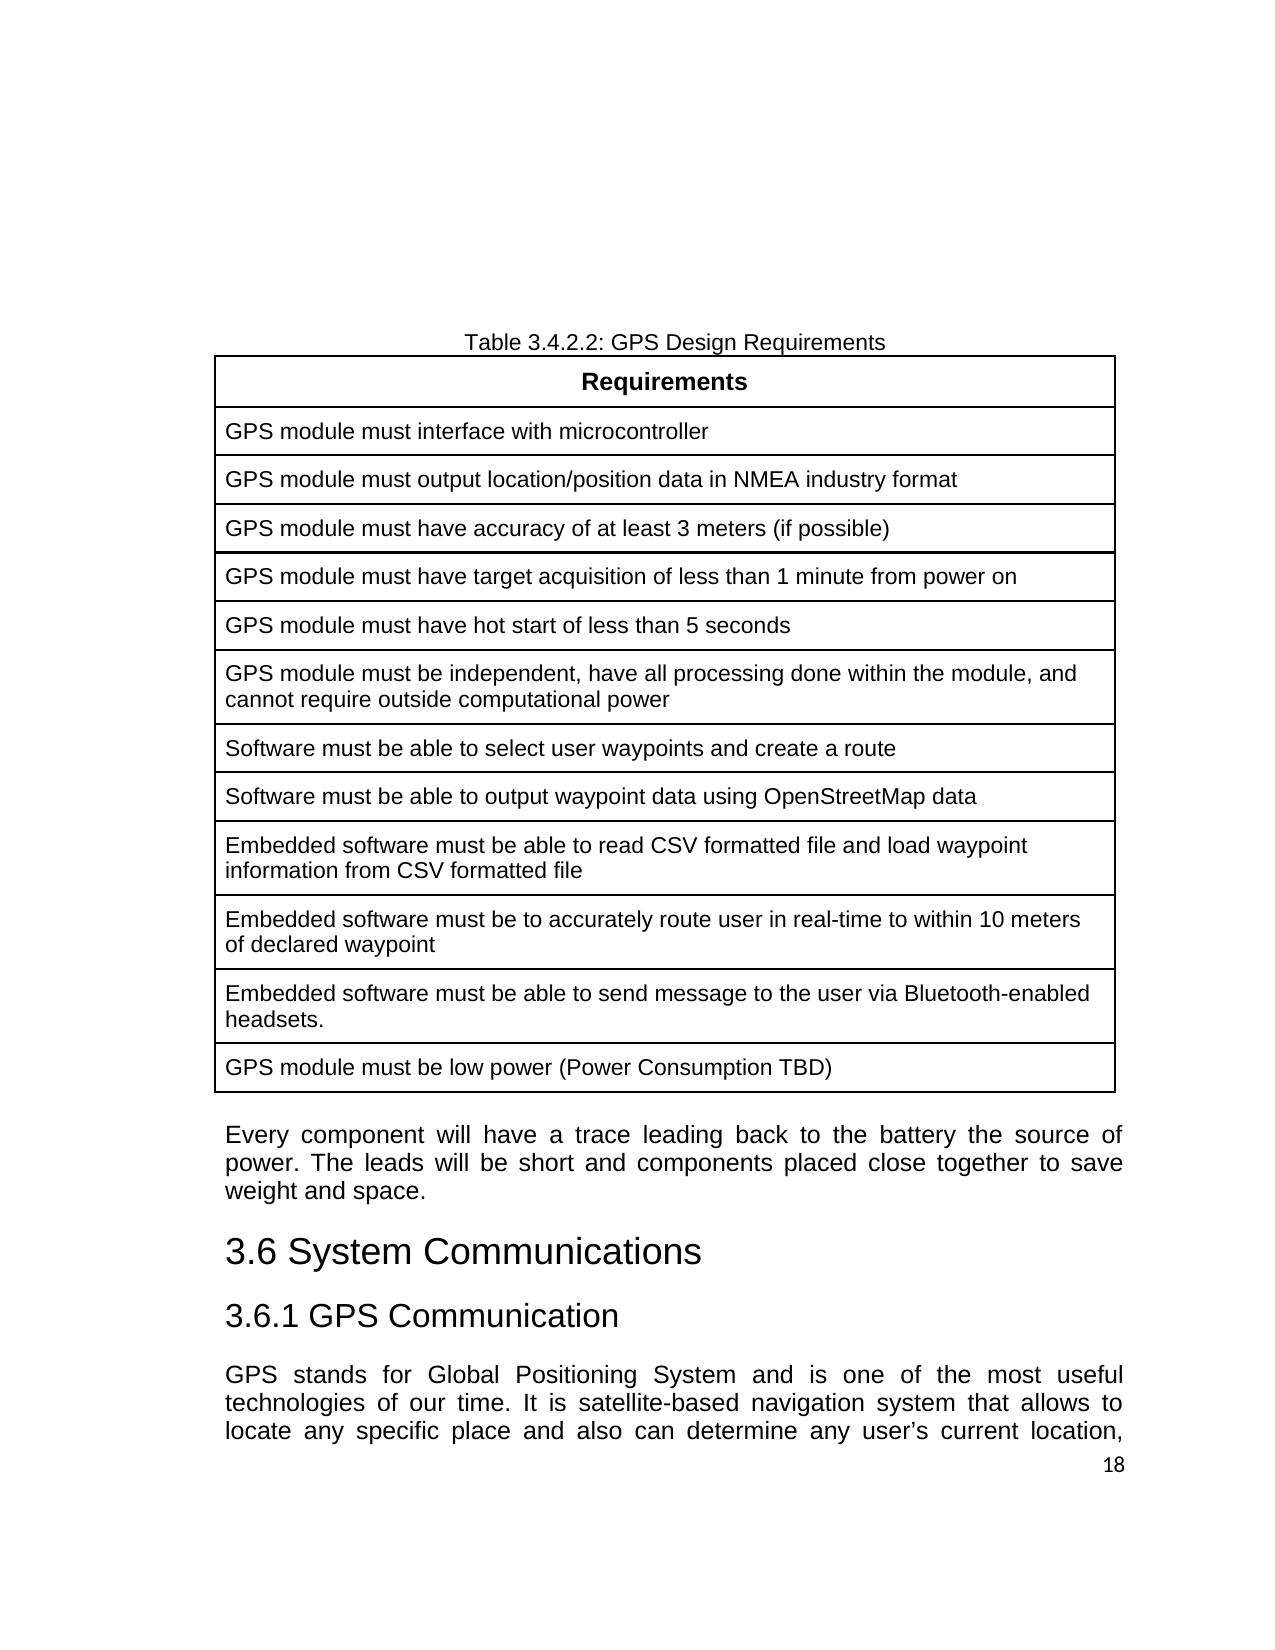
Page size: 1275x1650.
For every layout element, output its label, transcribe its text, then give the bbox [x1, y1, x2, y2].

table_cell Embedded software must be able to read CSV formatted file and load waypoint information from CSV formatted file [216, 822, 1114, 894]
table_cell Software must be able to select user waypoints and create a route [216, 725, 1114, 771]
table_cell GPS module must have accuracy of at least 3 meters (if possible) [216, 505, 1114, 551]
text Every component will have a trace leading back to the battery the source of power. The leads will be short and components placed close together to save weight and space. [225, 1121, 1125, 1204]
table_cell Software must be able to output waypoint data using OpenStreetMap data [216, 773, 1114, 820]
table_cell GPS module must interface with microcontroller [216, 408, 1114, 454]
table_cell GPS module must have hot start of less than 5 seconds [216, 602, 1114, 648]
table_header Requirements [216, 357, 1114, 406]
table_cell GPS module must be independent, have all processing done within the module, and cannot require outside computational power [216, 651, 1114, 723]
text 3.6 System Communications [225, 1230, 1125, 1272]
text GPS stands for Global Positioning System and is one of the most useful technologies of our time. It is satellite-based navigation system that allows to locate any specific place and also can determine any user’s current location, [225, 1361, 1125, 1444]
table_cell GPS module must have target acquisition of less than 1 minute from power on [216, 554, 1114, 600]
text Table 3.4.2.2: GPS Design Requirements [225, 329, 1125, 355]
text 3.6.1 GPS Communication [225, 1298, 1125, 1335]
table_cell Embedded software must be able to send message to the user via Bluetooth-enabled headsets. [216, 970, 1114, 1042]
table_cell GPS module must be low power (Power Consumption TBD) [216, 1044, 1114, 1091]
table_cell Embedded software must be to accurately route user in real-time to within 10 meters of declared waypoint [216, 896, 1114, 968]
table_cell GPS module must output location/position data in NMEA industry format [216, 456, 1114, 503]
